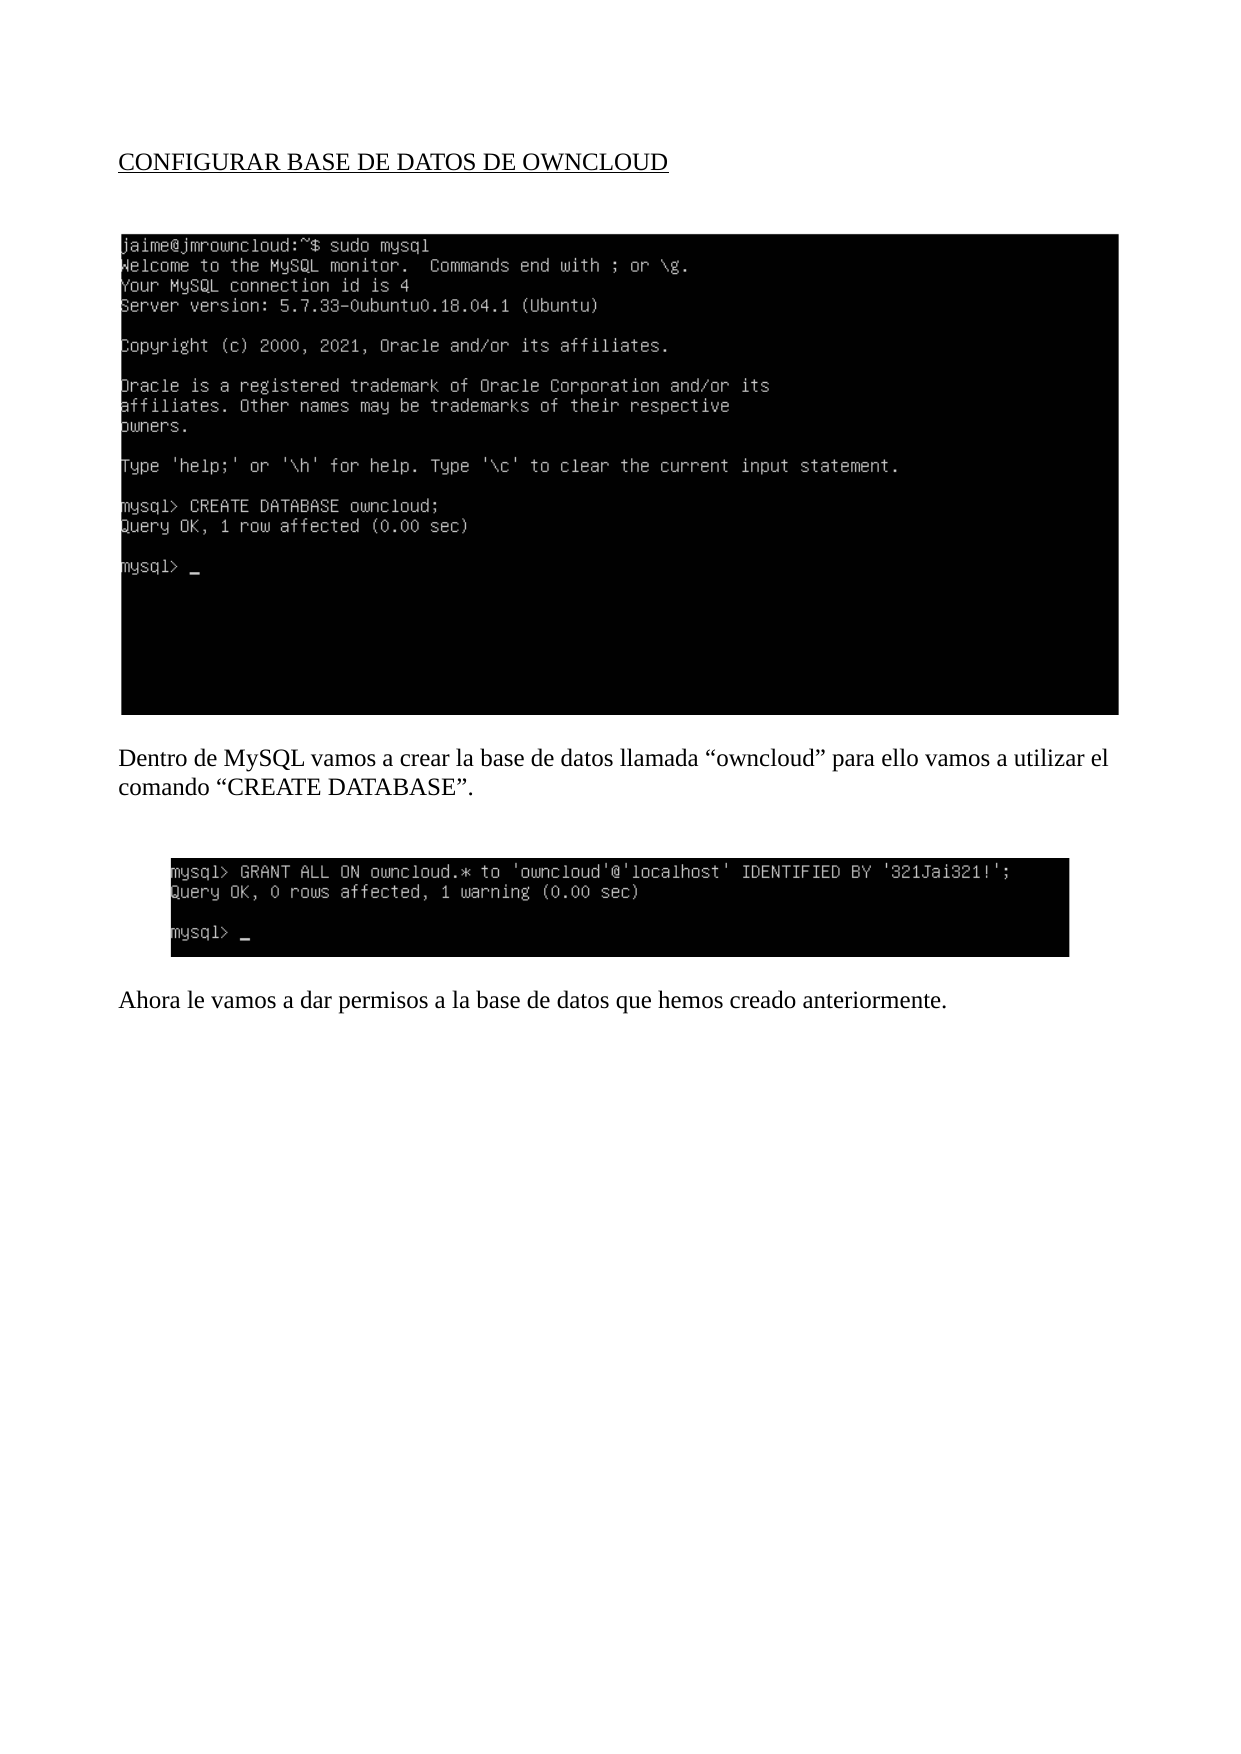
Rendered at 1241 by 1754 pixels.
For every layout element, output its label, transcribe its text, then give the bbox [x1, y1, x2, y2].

picture [170, 858, 1070, 957]
text CONFIGURAR BASE DE DATOS DE OWNCLOUD [118, 147, 1122, 176]
picture [121, 233, 1119, 715]
text Dentro de MySQL vamos a crear la base de datos llamada “owncloud” para ello vamos a utilizar el comando “CREATE DATABASE”. [118, 743, 1122, 801]
text Ahora le vamos a dar permisos a la base de datos que hemos creado anteriormente. [118, 986, 1122, 1014]
